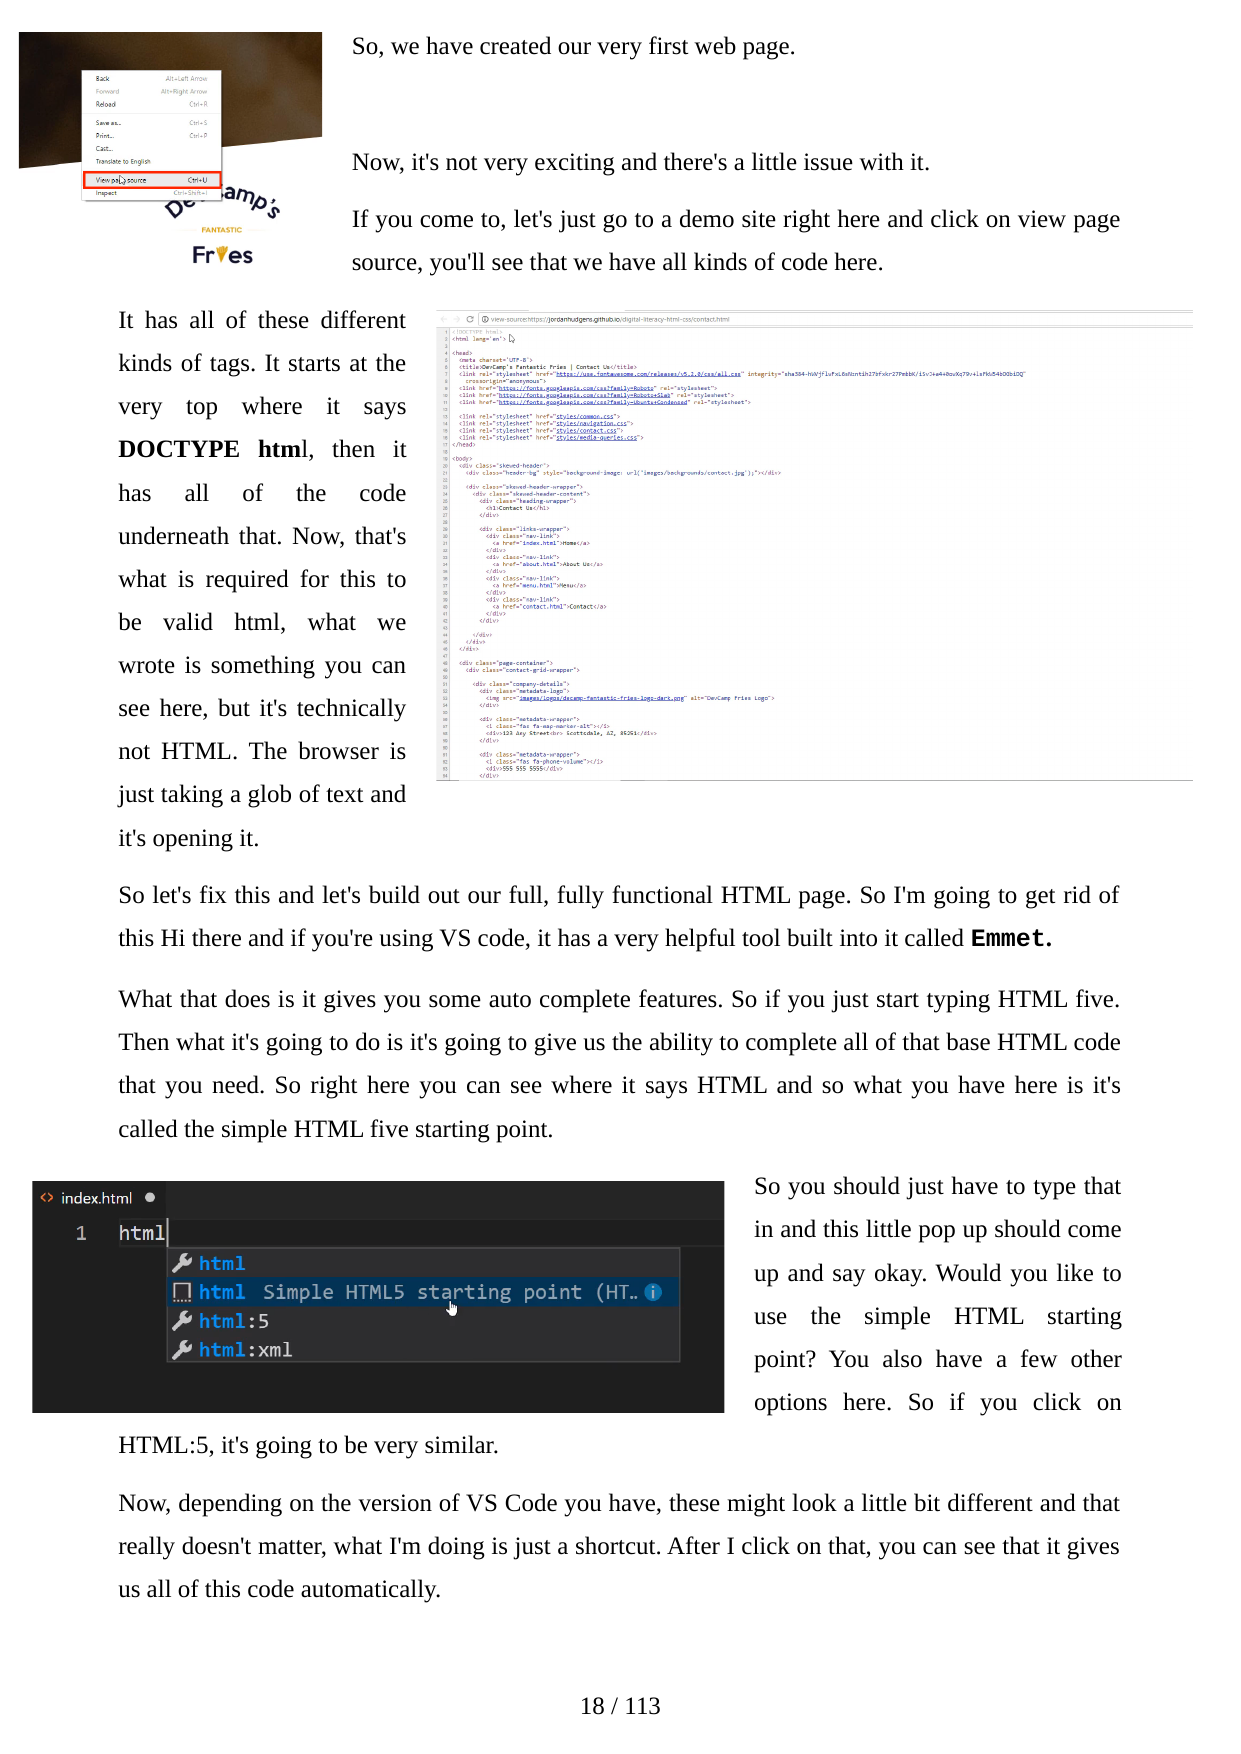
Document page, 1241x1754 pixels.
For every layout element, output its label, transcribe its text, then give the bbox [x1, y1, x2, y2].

text So let's fix this and let's build out our full, fully functional HTML page. So I'm going to get rid of this Hi there and if you're using VS code, it has a very helpful tool built into it called Emmet. [118, 880, 1122, 954]
text It has all of these different kinds of tags. It starts at the very top where it says DOCTYPE html, then it has all of the code underneath that. Now, that's what is required for this to be valid html, what we wrote is something you can see here, but it's technically not HTML. The browser is just taking a glob of text and it's opening it. [118, 305, 1122, 851]
text If you come to, let's just go to a demo site right here and click on view page source, you'll see that we have all kinds of code here. [323, 204, 1122, 276]
picture [18, 32, 323, 289]
text Now, it's not very exciting and there's a little issue with it. [323, 147, 1122, 175]
text So you should just have to type that in and this little pop up should come up and say okay. Would you like to use the simple HTML starting point? You also have a few other options here. So if you click on HTML:5, it's going to be very similar. [118, 1171, 1122, 1459]
picture [436, 310, 1193, 781]
text So, we have created our very first web page. [118, 31, 1122, 60]
picture [32, 1181, 725, 1413]
text Now, depending on the version of VS Code you have, these might look a little bit different and that really doesn't matter, what I'm doing is just a shortcut. After I click on that, you can see that it gives us all of this code automatically. [118, 1488, 1122, 1603]
text What that does is it gives you some auto complete features. So if you just start typing HTML five. Then what it's going to do is it's going to give us the ability to complete all of that base HTML code that you need. So right here you can see where it says HTML and so what you have here is it's called the simple HTML five starting point. [118, 984, 1122, 1142]
